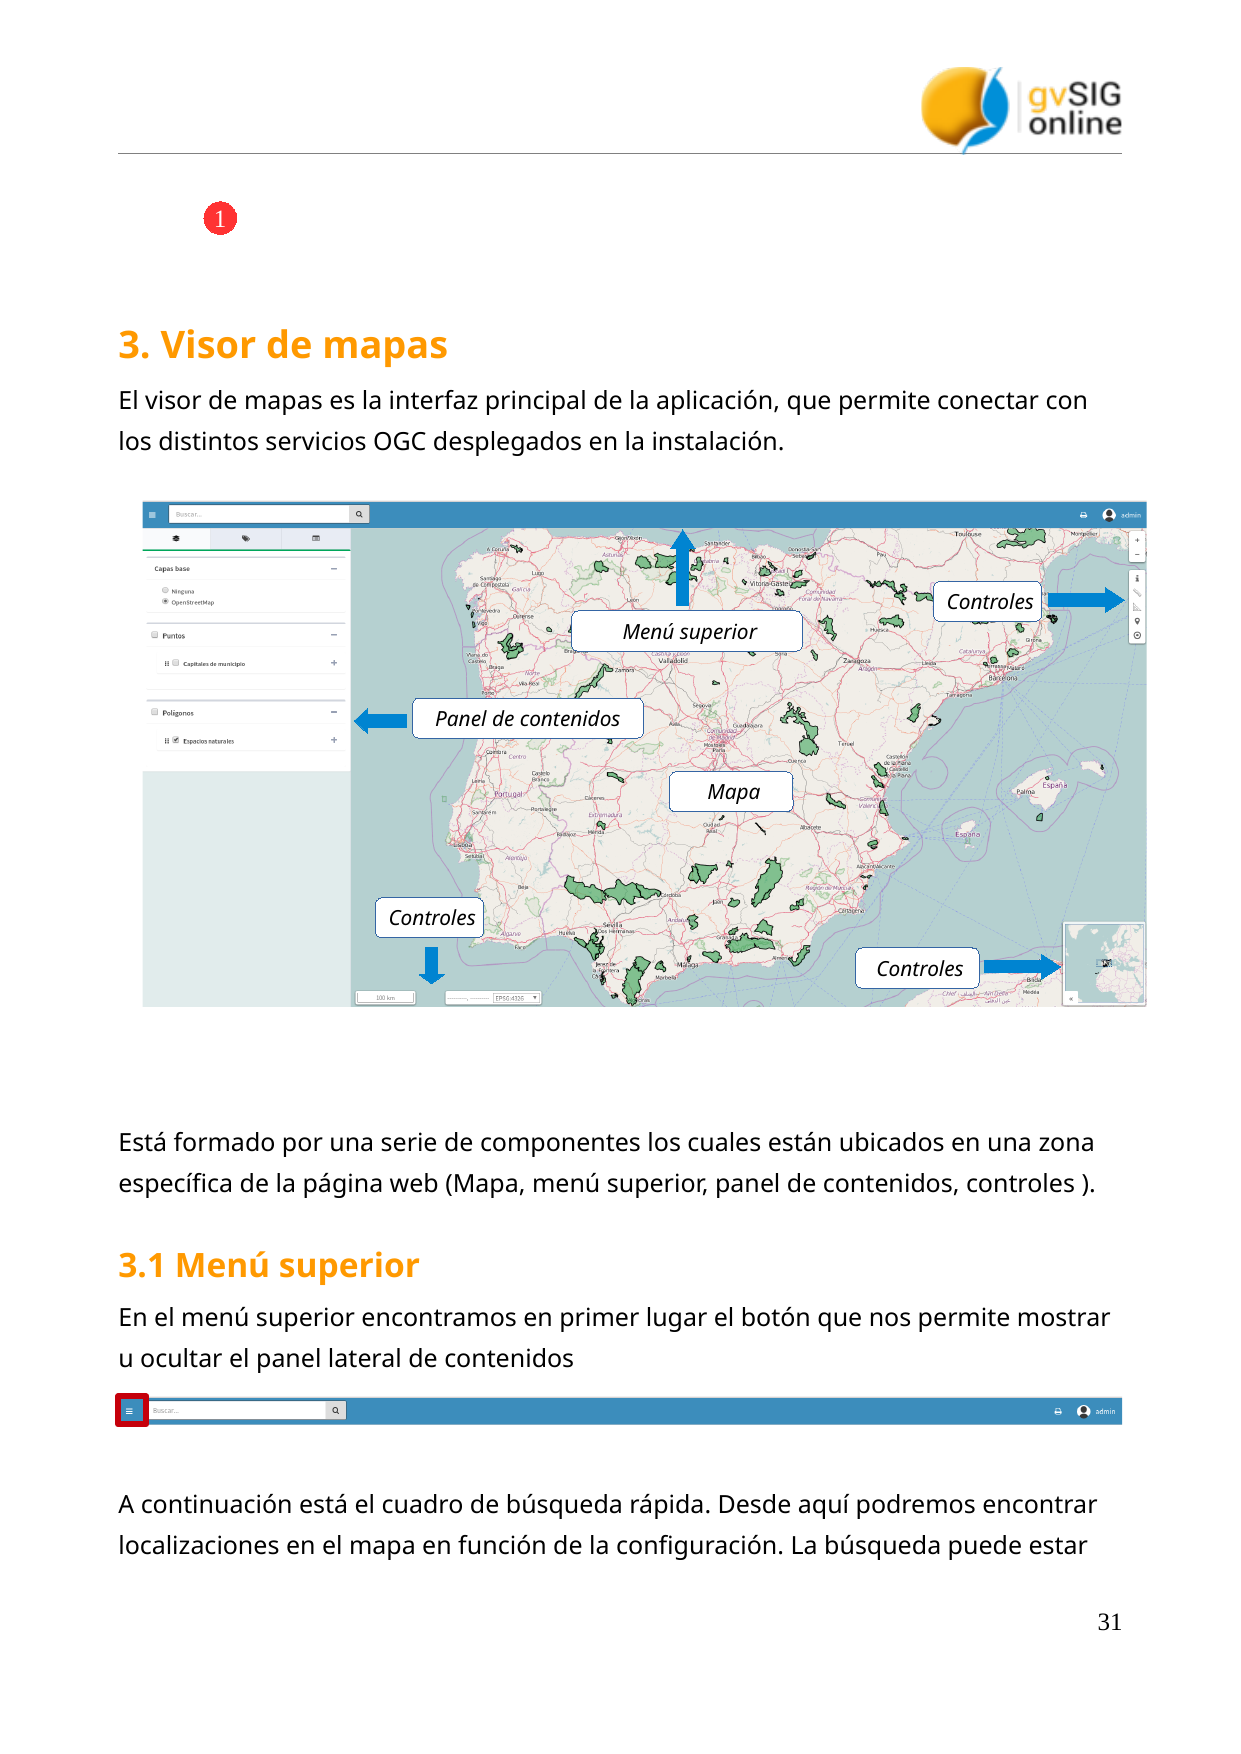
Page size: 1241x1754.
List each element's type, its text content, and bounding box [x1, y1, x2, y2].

picture [121, 1399, 143, 1421]
picture [142, 500, 1147, 1007]
subtitle 3.1 Menú superior [118, 1242, 1122, 1287]
text Está formado por una serie de componentes los cuales están ubicados en una zona específica de la página web (Mapa, menú superior, panel de contenidos, controles ). [118, 1125, 1122, 1199]
picture [921, 67, 1122, 155]
subtitle 3. Visor de mapas [118, 318, 1122, 370]
text A continuación está el cuadro de búsqueda rápida. Desde aquí podremos encontrar localizaciones en el mapa en función de la configuración. La búsqueda puede estar [118, 1487, 1122, 1562]
text En el menú superior encontramos en primer lugar el botón que nos permite mostrar u ocultar el panel lateral de contenidos [118, 1300, 1122, 1375]
picture [149, 1396, 1123, 1425]
text El visor de mapas es la interfaz principal de la aplicación, que permite conectar con los distintos servicios OGC desplegados en la instalación. [118, 382, 1122, 457]
